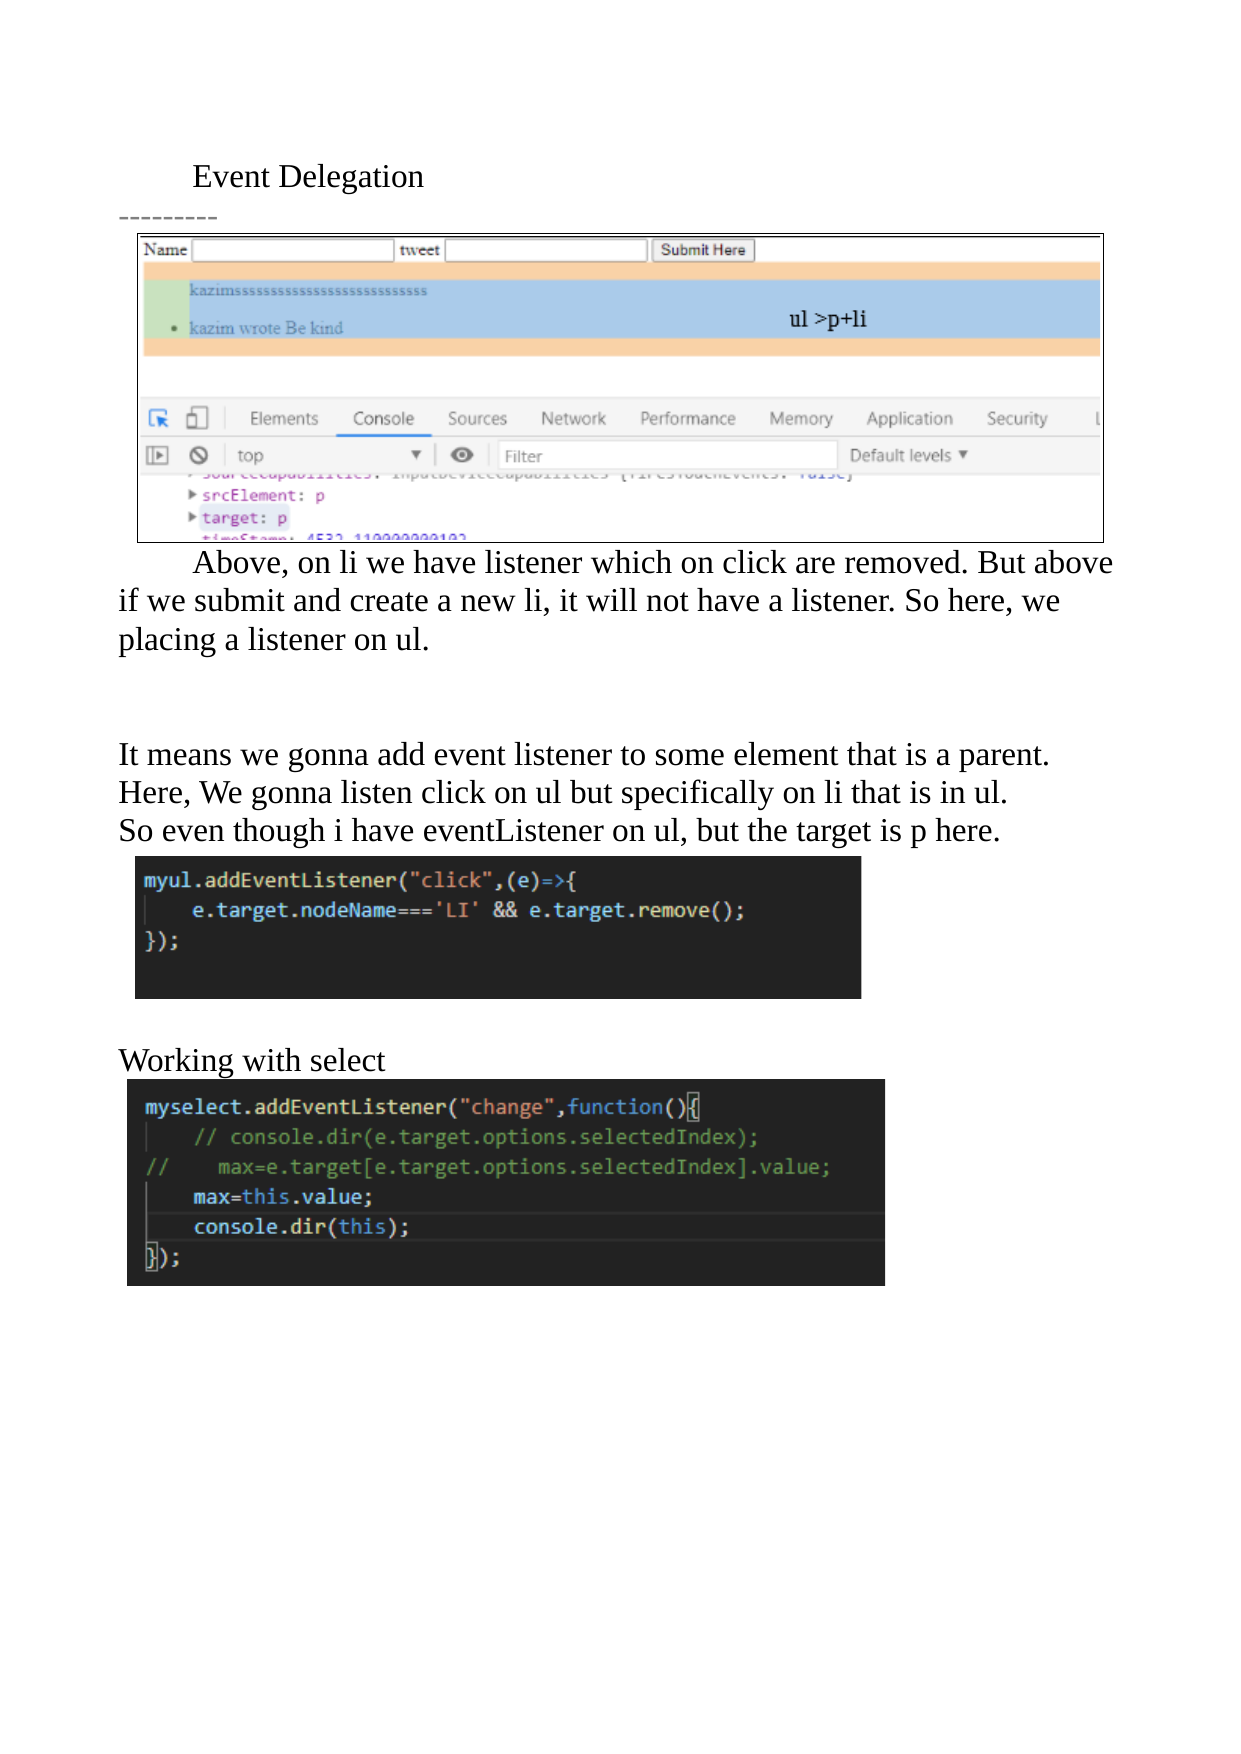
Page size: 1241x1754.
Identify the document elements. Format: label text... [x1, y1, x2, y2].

text Above, on li we have listener which on click are removed. But above if we submit and create a new li, it will not have a listener. So here, we placing a listener on ul. [118, 233, 1122, 657]
text It means we gonna add event listener to some element that is a parent. [118, 734, 1122, 772]
picture [127, 1079, 886, 1286]
text Here, We gonna listen click on ul but specifically on li that is in ul. [118, 772, 1122, 811]
text --------- [118, 195, 1122, 233]
picture [140, 236, 1100, 540]
picture [135, 856, 862, 999]
text Working with select [118, 1041, 1122, 1079]
text Event Delegation [118, 156, 1122, 195]
text So even though i have eventListener on ul, but the target is p here. [118, 811, 1122, 849]
